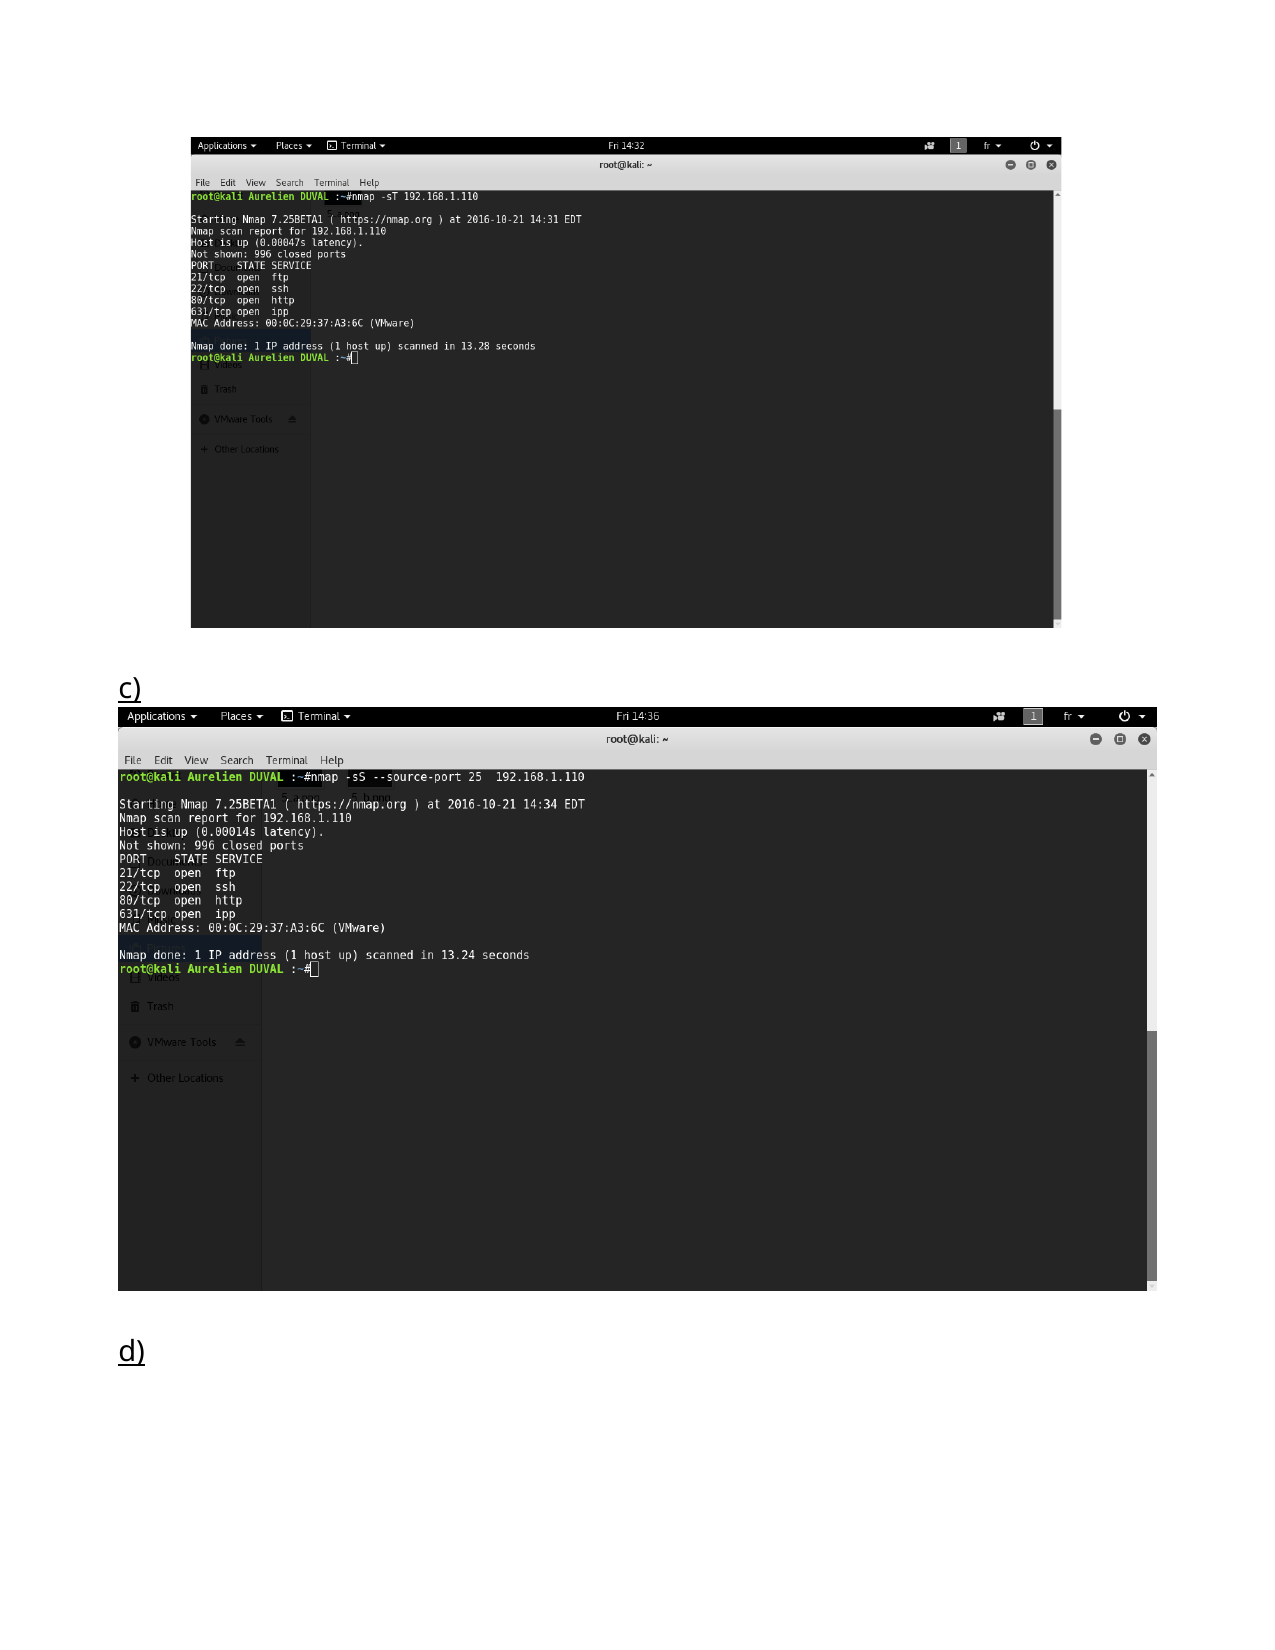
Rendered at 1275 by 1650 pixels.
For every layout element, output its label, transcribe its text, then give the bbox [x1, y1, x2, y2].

picture [118, 707, 1157, 1291]
text d) [118, 1331, 1157, 1370]
text c) [118, 667, 1157, 707]
picture [190, 137, 1062, 628]
